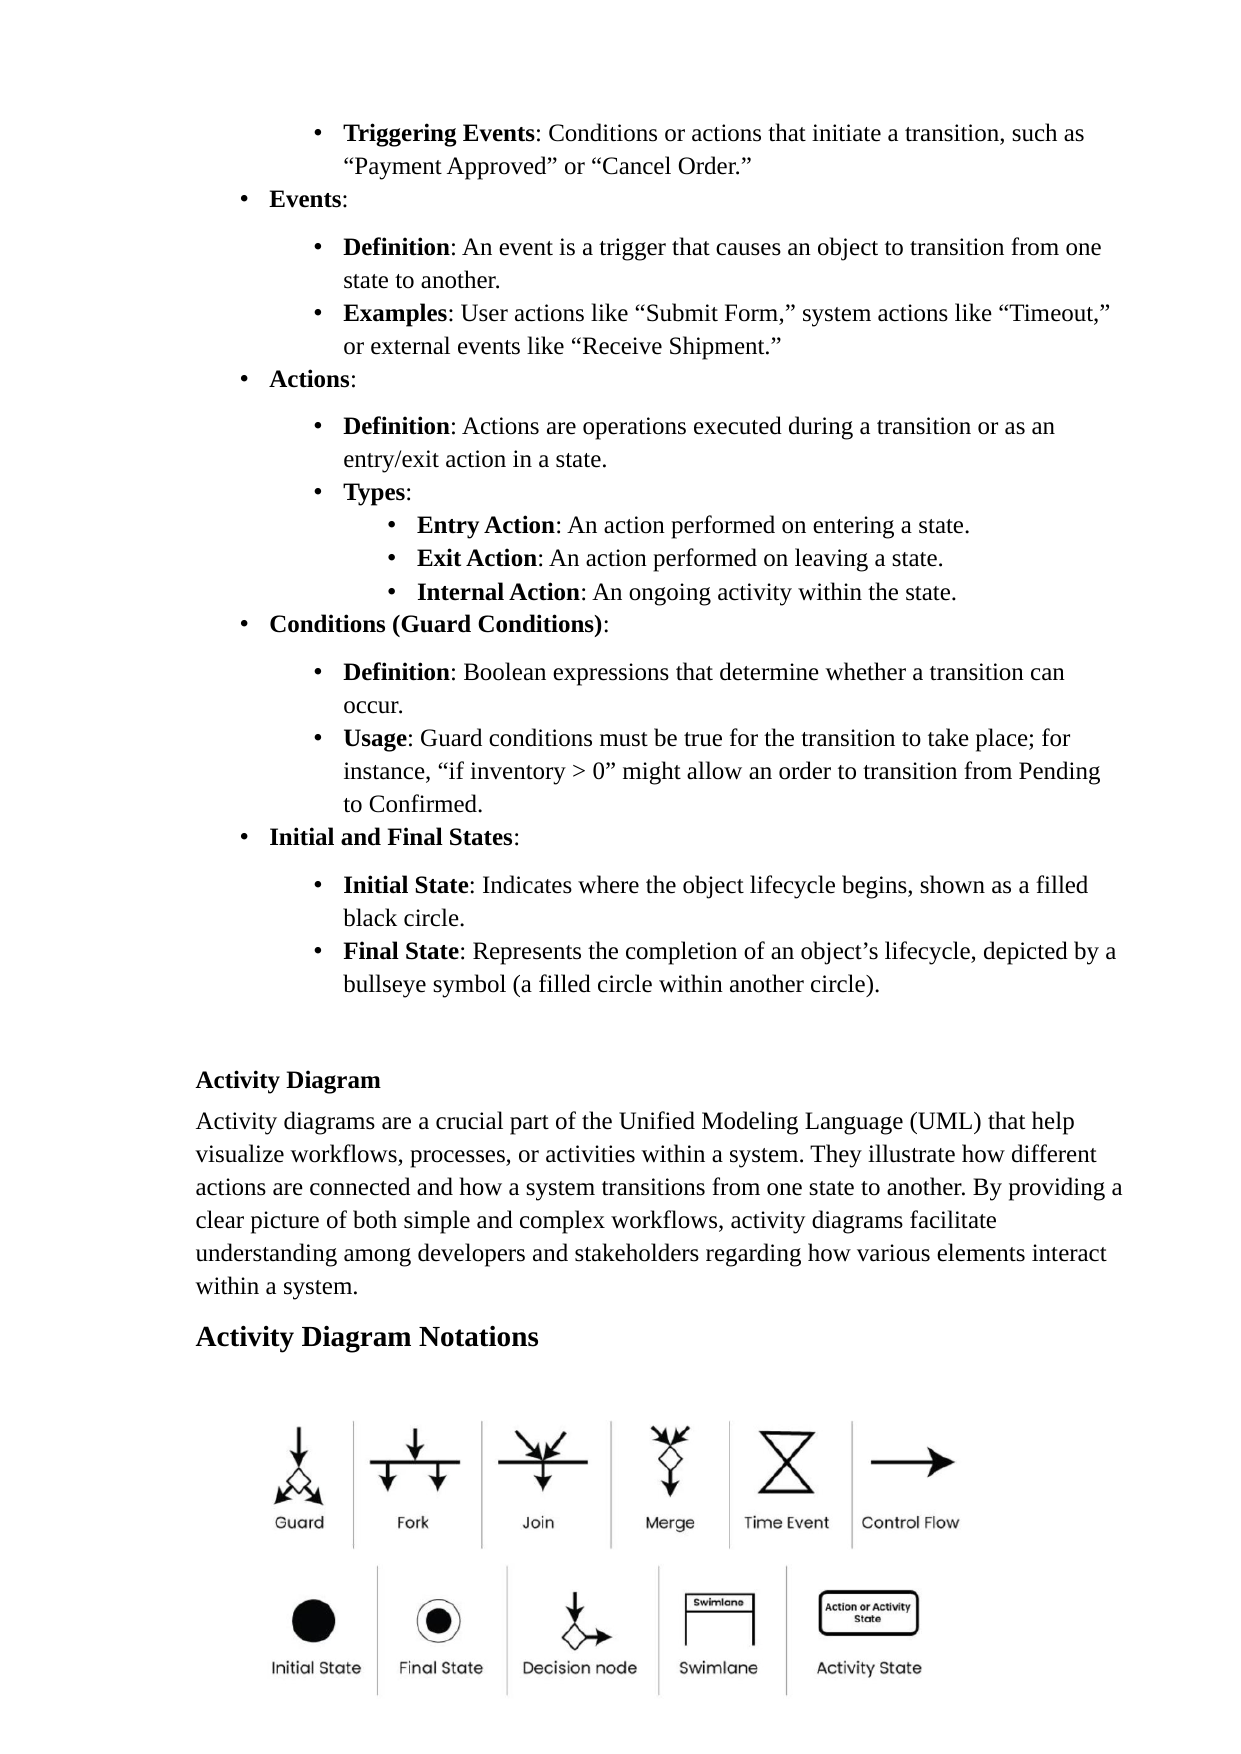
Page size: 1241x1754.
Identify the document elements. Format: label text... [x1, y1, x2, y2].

list Exit Action: An action performed on leaving a state. [387, 543, 1123, 572]
list Entry Action: An action performed on entering a state. [387, 511, 1123, 539]
list Definition: Boolean expressions that determine whether a transition can occur. [313, 657, 1123, 719]
list Triggering Events: Conditions or actions that initiate a transition, such as “Payment Approved” or “Cancel Order.” [313, 118, 1123, 180]
list Actions: [240, 364, 1123, 393]
list Conditions (Guard Conditions): [240, 609, 1123, 638]
list Definition: Actions are operations executed during a transition or as an entry/exit action in a state. [313, 411, 1123, 473]
list Events: [240, 184, 1123, 213]
picture [214, 1386, 1005, 1704]
list Usage: Guard conditions must be true for the transition to take place; for instance, “if inventory > 0” might allow an order to transition from Pending to Confirmed. [313, 723, 1123, 818]
list Initial and Final States: [240, 822, 1123, 851]
list Initial State: Indicates where the object lifecycle begins, shown as a filled black circle. [313, 870, 1123, 932]
list Examples: User actions like “Submit Form,” system actions like “Timeout,” or external events like “Receive Shipment.” [313, 298, 1123, 359]
list Types: [313, 477, 1123, 506]
list Definition: An event is a trigger that causes an object to transition from one state to another. [313, 232, 1123, 293]
subtitle Activity Diagram [195, 1065, 1123, 1093]
text Activity diagrams are a crucial part of the Unified Modeling Language (UML) that help visualize workflows, processes, or activities within a system. They illustrate how different actions are connected and how a system transitions from one state to another. By providing a clear picture of both simple and complex workflows, activity diagrams facilitate understanding among developers and stakeholders regarding how various elements interact within a system. [195, 1106, 1123, 1300]
subtitle Activity Diagram Notations [195, 1319, 1123, 1352]
list Internal Action: An ongoing activity within the state. [387, 577, 1123, 605]
list Final State: Represents the completion of an object’s lifecycle, depicted by a bullseye symbol (a filled circle within another circle). [313, 936, 1123, 998]
